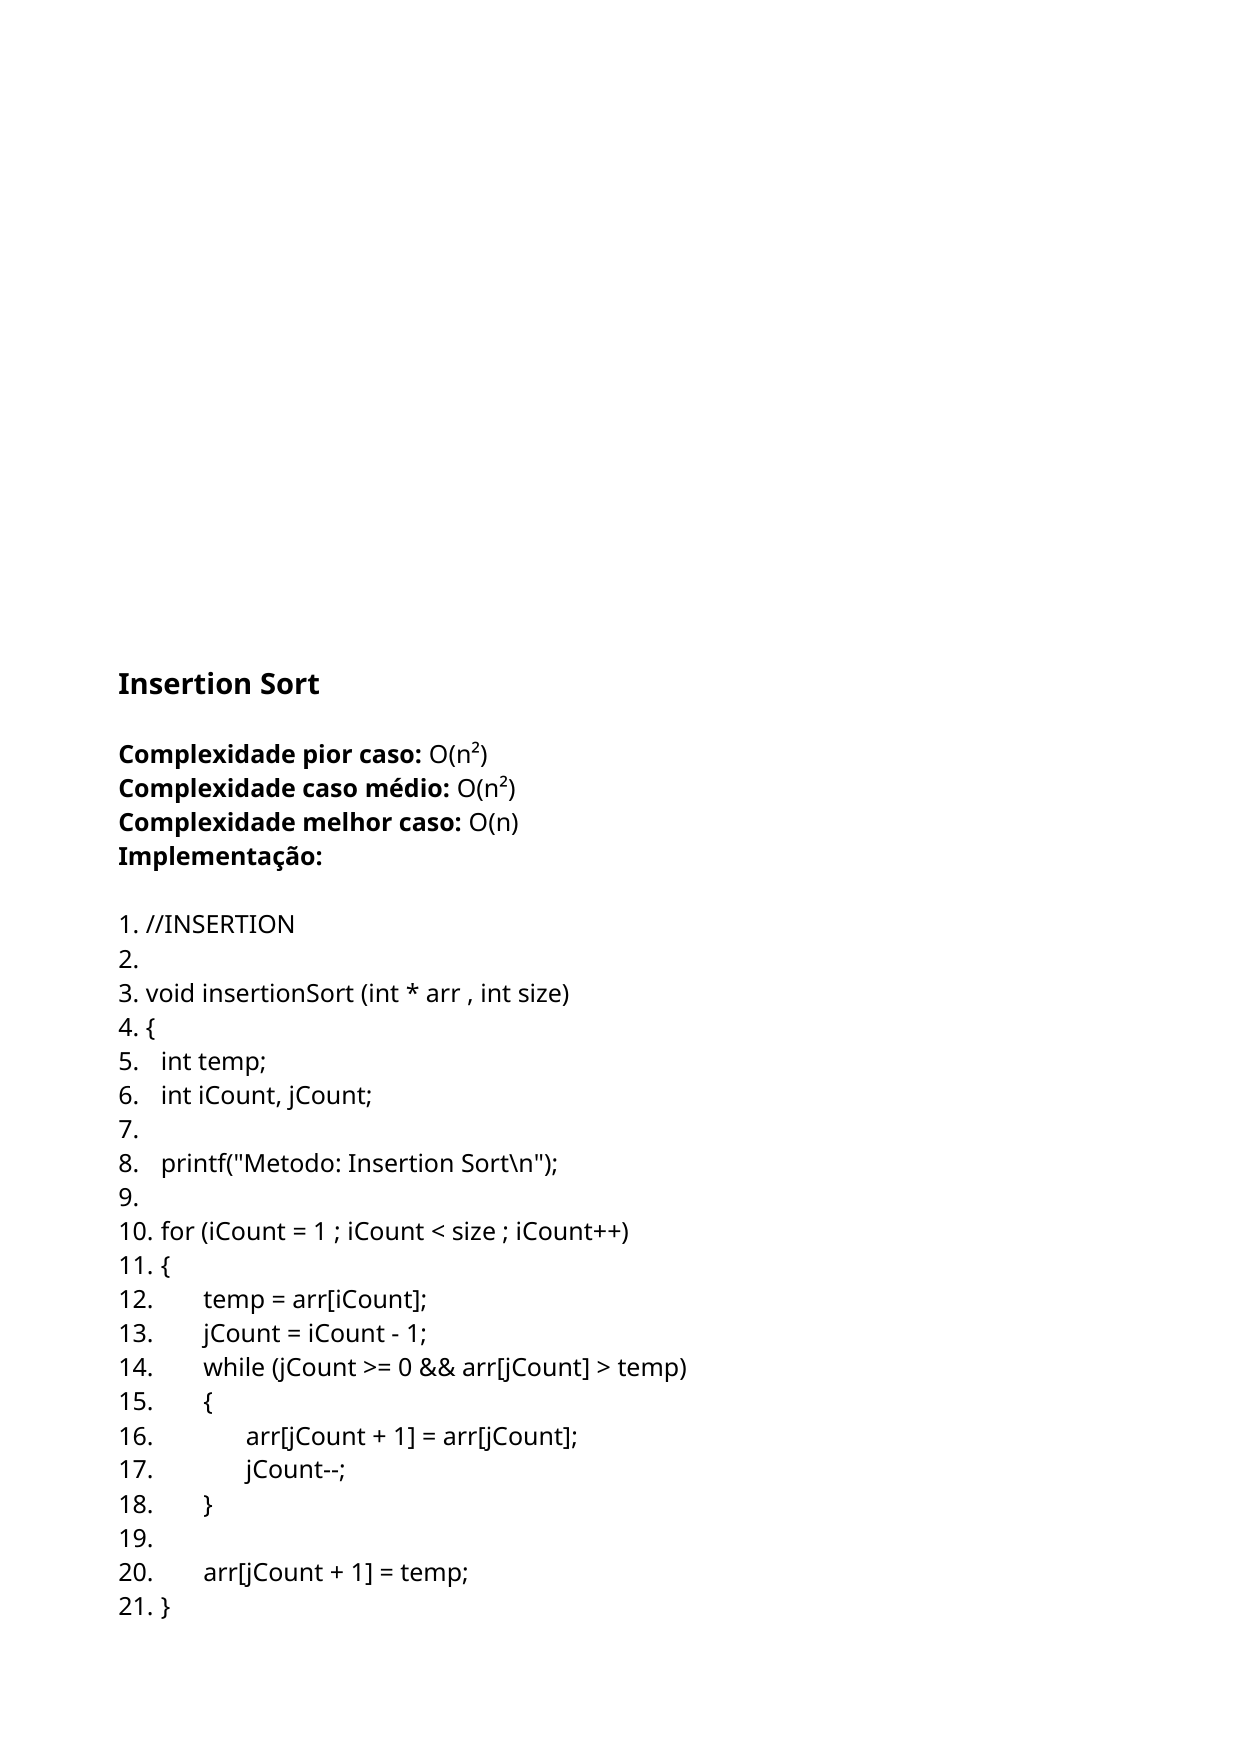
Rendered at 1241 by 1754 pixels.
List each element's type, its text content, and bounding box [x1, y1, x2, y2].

text Implementação: [118, 839, 1122, 873]
text 14. while (jCount >= 0 && arr[jCount] > temp) [118, 1350, 1122, 1384]
text 6. int iCount, jCount; [118, 1077, 1122, 1112]
text 2. [118, 941, 1122, 975]
text 3. void insertionSort (int * arr , int size) [118, 975, 1122, 1009]
text 9. [118, 1180, 1122, 1214]
text Complexidade melhor caso: O(n) [118, 805, 1122, 839]
text 1. //INSERTION [118, 907, 1122, 941]
text 13. jCount = iCount - 1; [118, 1316, 1122, 1350]
text Insertion Sort [118, 663, 1122, 703]
text 11. { [118, 1248, 1122, 1282]
text 5. int temp; [118, 1043, 1122, 1077]
text Complexidade pior caso: O(n²) [118, 737, 1122, 771]
text 4. { [118, 1009, 1122, 1043]
text 10. for (iCount = 1 ; iCount < size ; iCount++) [118, 1214, 1122, 1248]
text 8. printf("Metodo: Insertion Sort\n"); [118, 1146, 1122, 1180]
text 12. temp = arr[iCount]; [118, 1282, 1122, 1316]
text Complexidade caso médio: O(n²) [118, 771, 1122, 805]
text 19. [118, 1520, 1122, 1554]
text 17. jCount--; [118, 1452, 1122, 1486]
text 7. [118, 1112, 1122, 1146]
text 16. arr[jCount + 1] = arr[jCount]; [118, 1418, 1122, 1452]
text 18. } [118, 1486, 1122, 1520]
text 21. } [118, 1588, 1122, 1622]
text 20. arr[jCount + 1] = temp; [118, 1554, 1122, 1588]
text 15. { [118, 1384, 1122, 1418]
